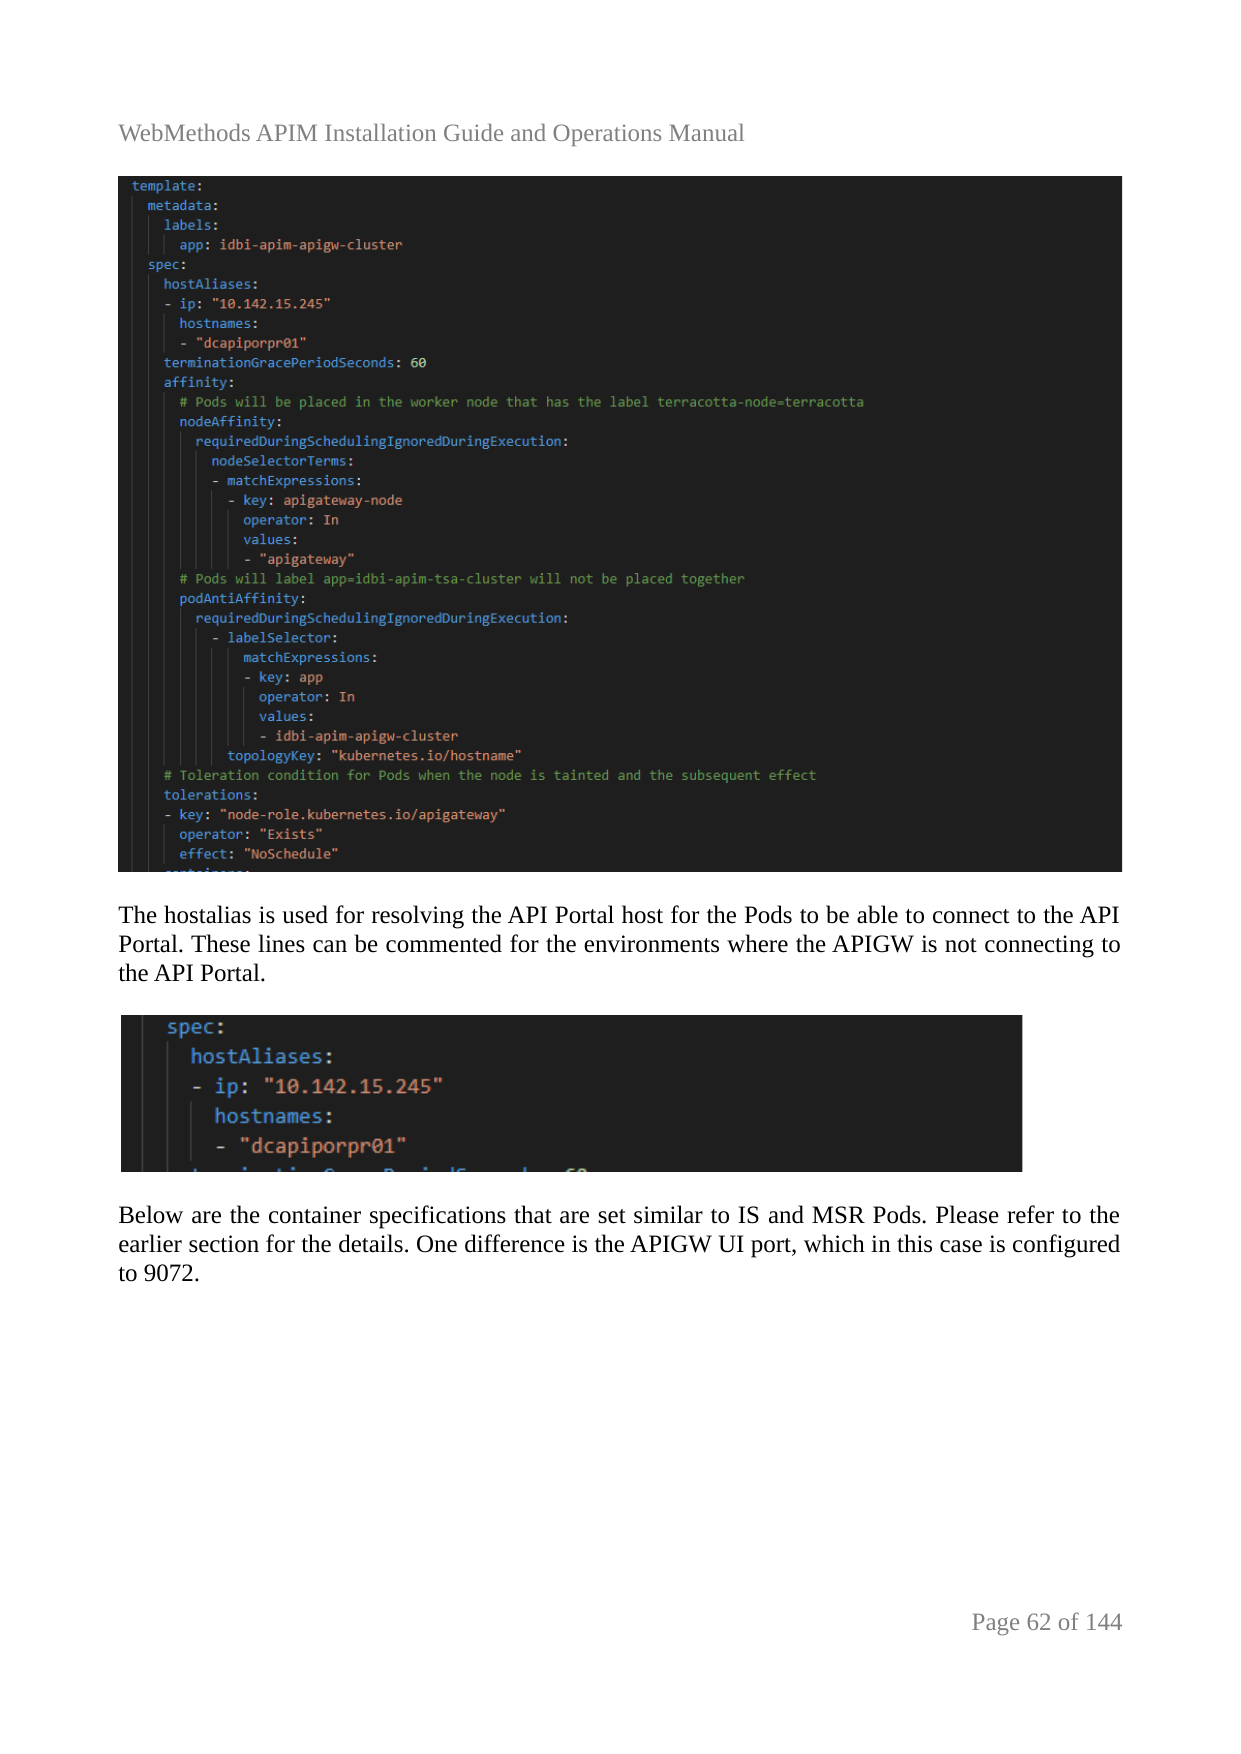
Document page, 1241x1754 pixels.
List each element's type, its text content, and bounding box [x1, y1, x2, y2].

picture [118, 176, 1123, 872]
text Below are the container specifications that are set similar to IS and MSR Pods. Please refer to the earlier section for the details. One difference is the APIGW UI port, which in this case is configured to 9072. [118, 1200, 1122, 1286]
text The hostalias is used for resolving the API Portal host for the Pods to be able to connect to the API Portal. These lines can be commented for the environments where the APIGW is not connecting to the API Portal. [118, 900, 1122, 986]
picture [121, 1015, 1023, 1172]
